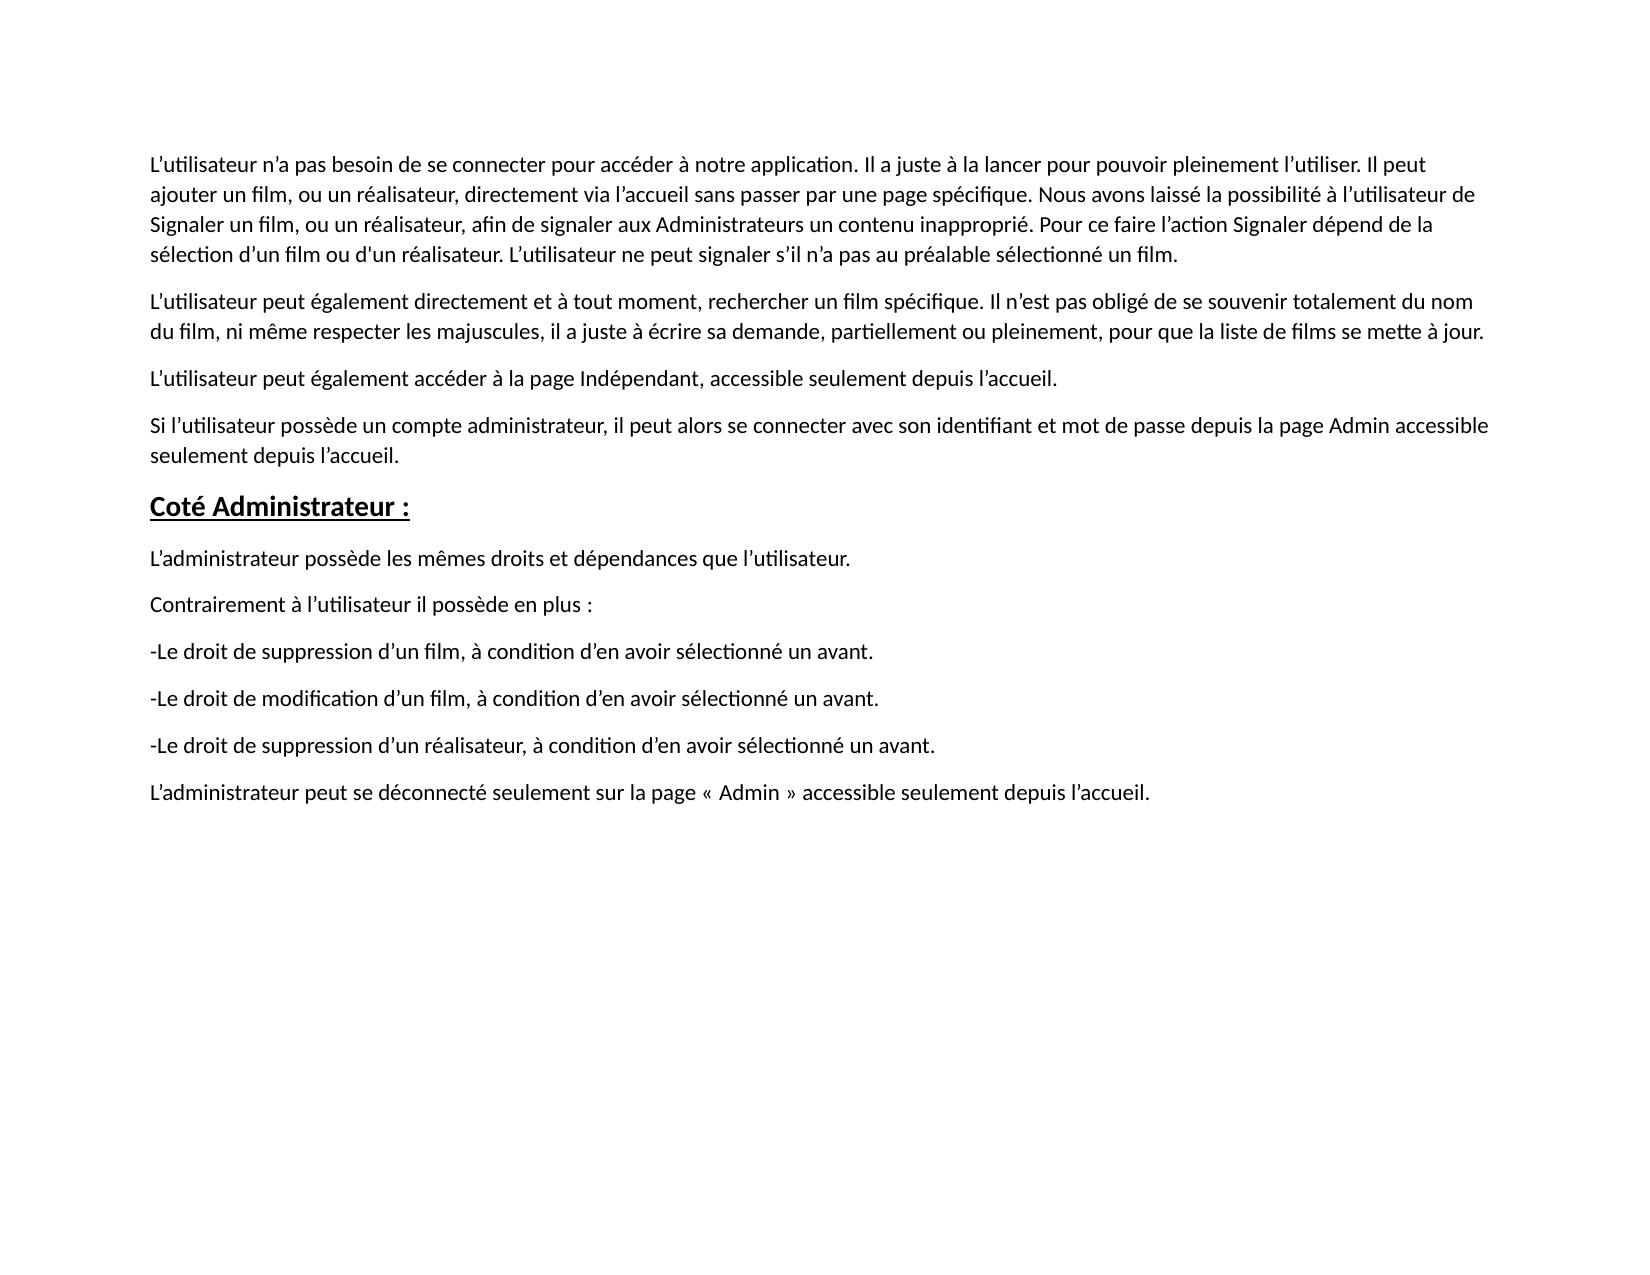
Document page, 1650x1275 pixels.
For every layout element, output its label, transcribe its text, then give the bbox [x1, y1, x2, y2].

text L’utilisateur n’a pas besoin de se connecter pour accéder à notre application. Il a juste à la lancer pour pouvoir pleinement l’utiliser. Il peut ajouter un film, ou un réalisateur, directement via l’accueil sans passer par une page spécifique. Nous avons laissé la possibilité à l’utilisateur de Signaler un film, ou un réalisateur, afin de signaler aux Administrateurs un contenu inapproprié. Pour ce faire l’action Signaler dépend de la sélection d’un film ou d'un réalisateur. L’utilisateur ne peut signaler s’il n’a pas au préalable sélectionné un film. [150, 150, 1500, 269]
text L’utilisateur peut également accéder à la page Indépendant, accessible seulement depuis l’accueil. [150, 364, 1500, 393]
text L’administrateur peut se déconnecté seulement sur la page « Admin » accessible seulement depuis l’accueil. [150, 778, 1500, 806]
text -Le droit de suppression d’un film, à condition d’en avoir sélectionné un avant. [150, 637, 1500, 665]
text Coté Administrateur : [150, 488, 1500, 524]
text Si l’utilisateur possède un compte administrateur, il peut alors se connecter avec son identifiant et mot de passe depuis la page Admin accessible seulement depuis l’accueil. [150, 411, 1500, 470]
text Contrairement à l’utilisateur il possède en plus : [150, 591, 1500, 618]
text L’utilisateur peut également directement et à tout moment, rechercher un film spécifique. Il n’est pas obligé de se souvenir totalement du nom du film, ni même respecter les majuscules, il a juste à écrire sa demande, partiellement ou pleinement, pour que la liste de films se mette à jour. [150, 287, 1500, 346]
text -Le droit de modification d’un film, à condition d’en avoir sélectionné un avant. [150, 684, 1500, 712]
text -Le droit de suppression d’un réalisateur, à condition d’en avoir sélectionné un avant. [150, 731, 1500, 759]
text L’administrateur possède les mêmes droits et dépendances que l’utilisateur. [150, 544, 1500, 572]
